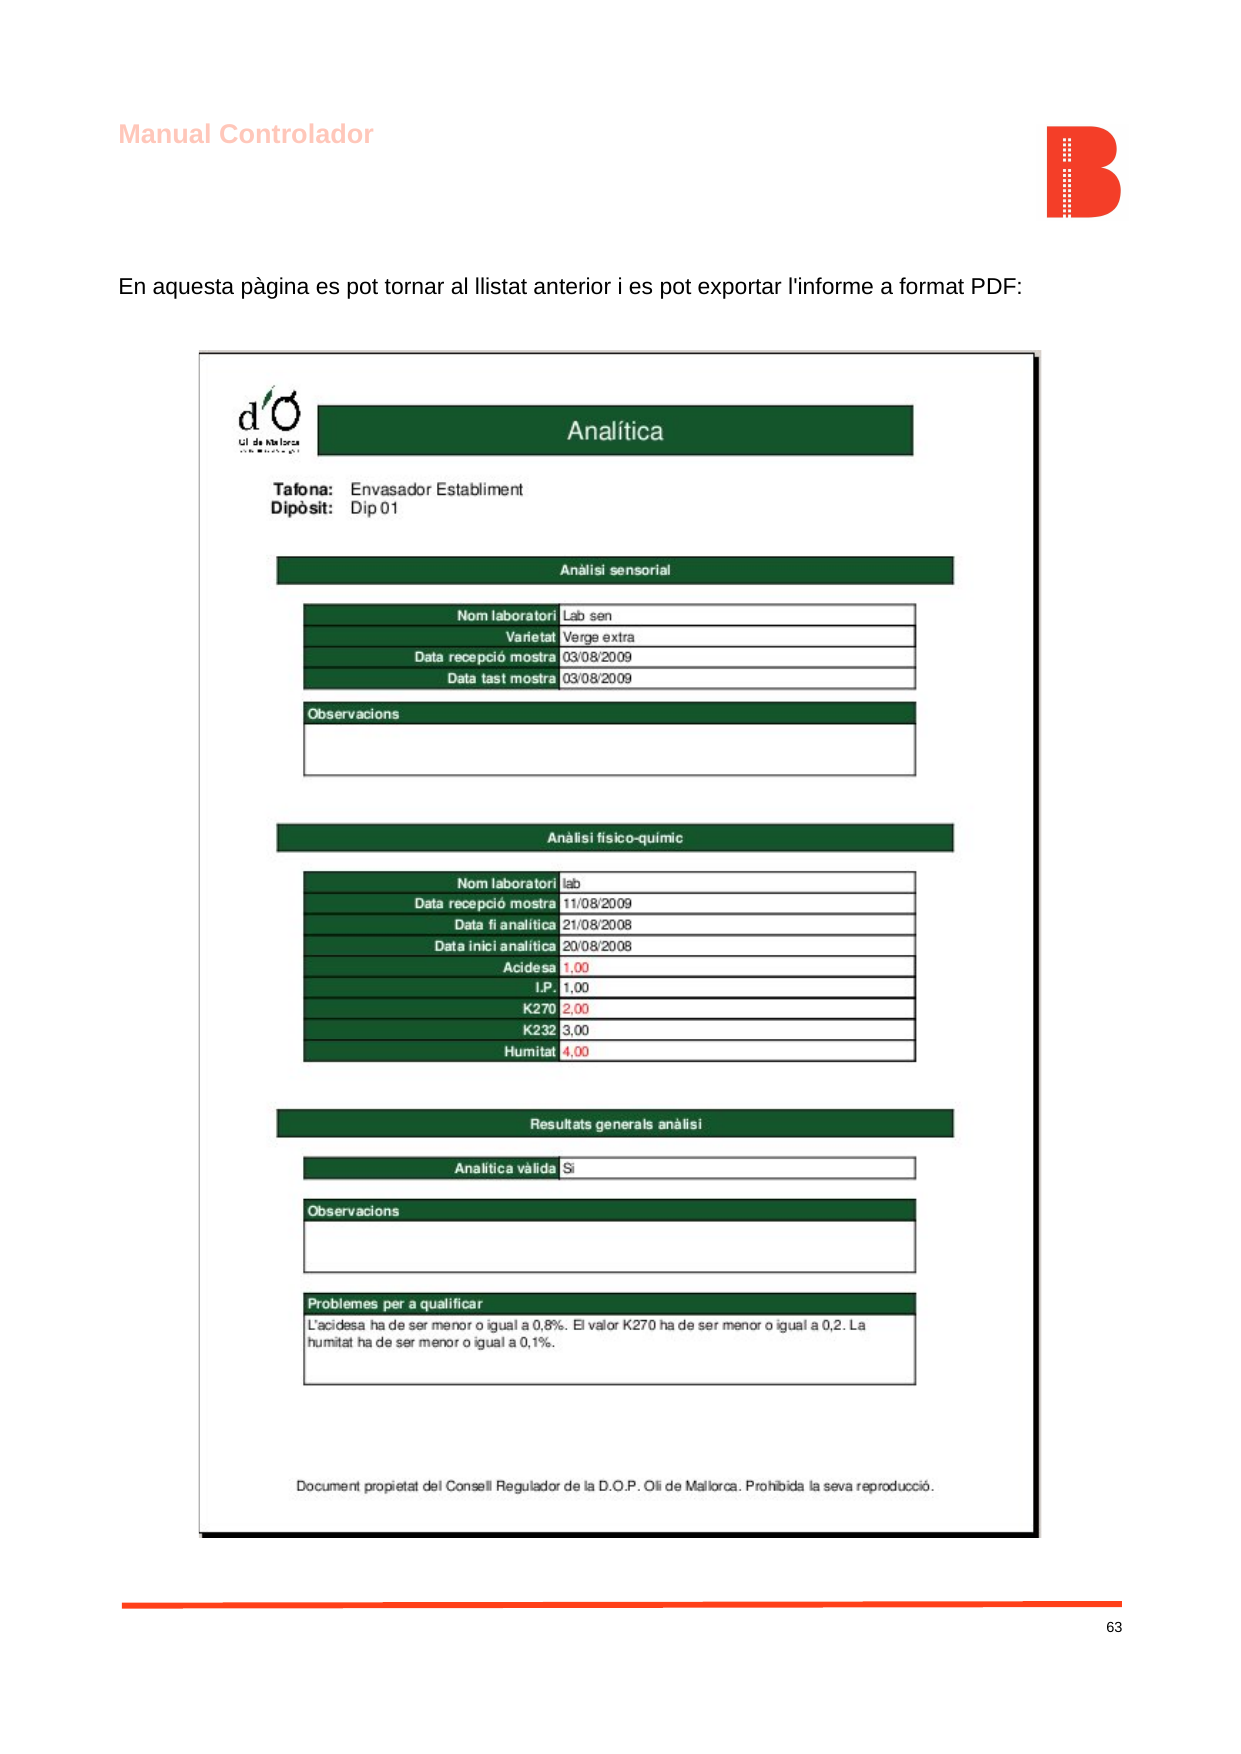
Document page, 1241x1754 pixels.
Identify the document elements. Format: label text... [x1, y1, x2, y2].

picture [1036, 124, 1130, 221]
picture [198, 350, 1042, 1538]
text En aquesta pàgina es pot tornar al llistat anterior i es pot exportar l'informe a format PDF: [118, 273, 1122, 299]
